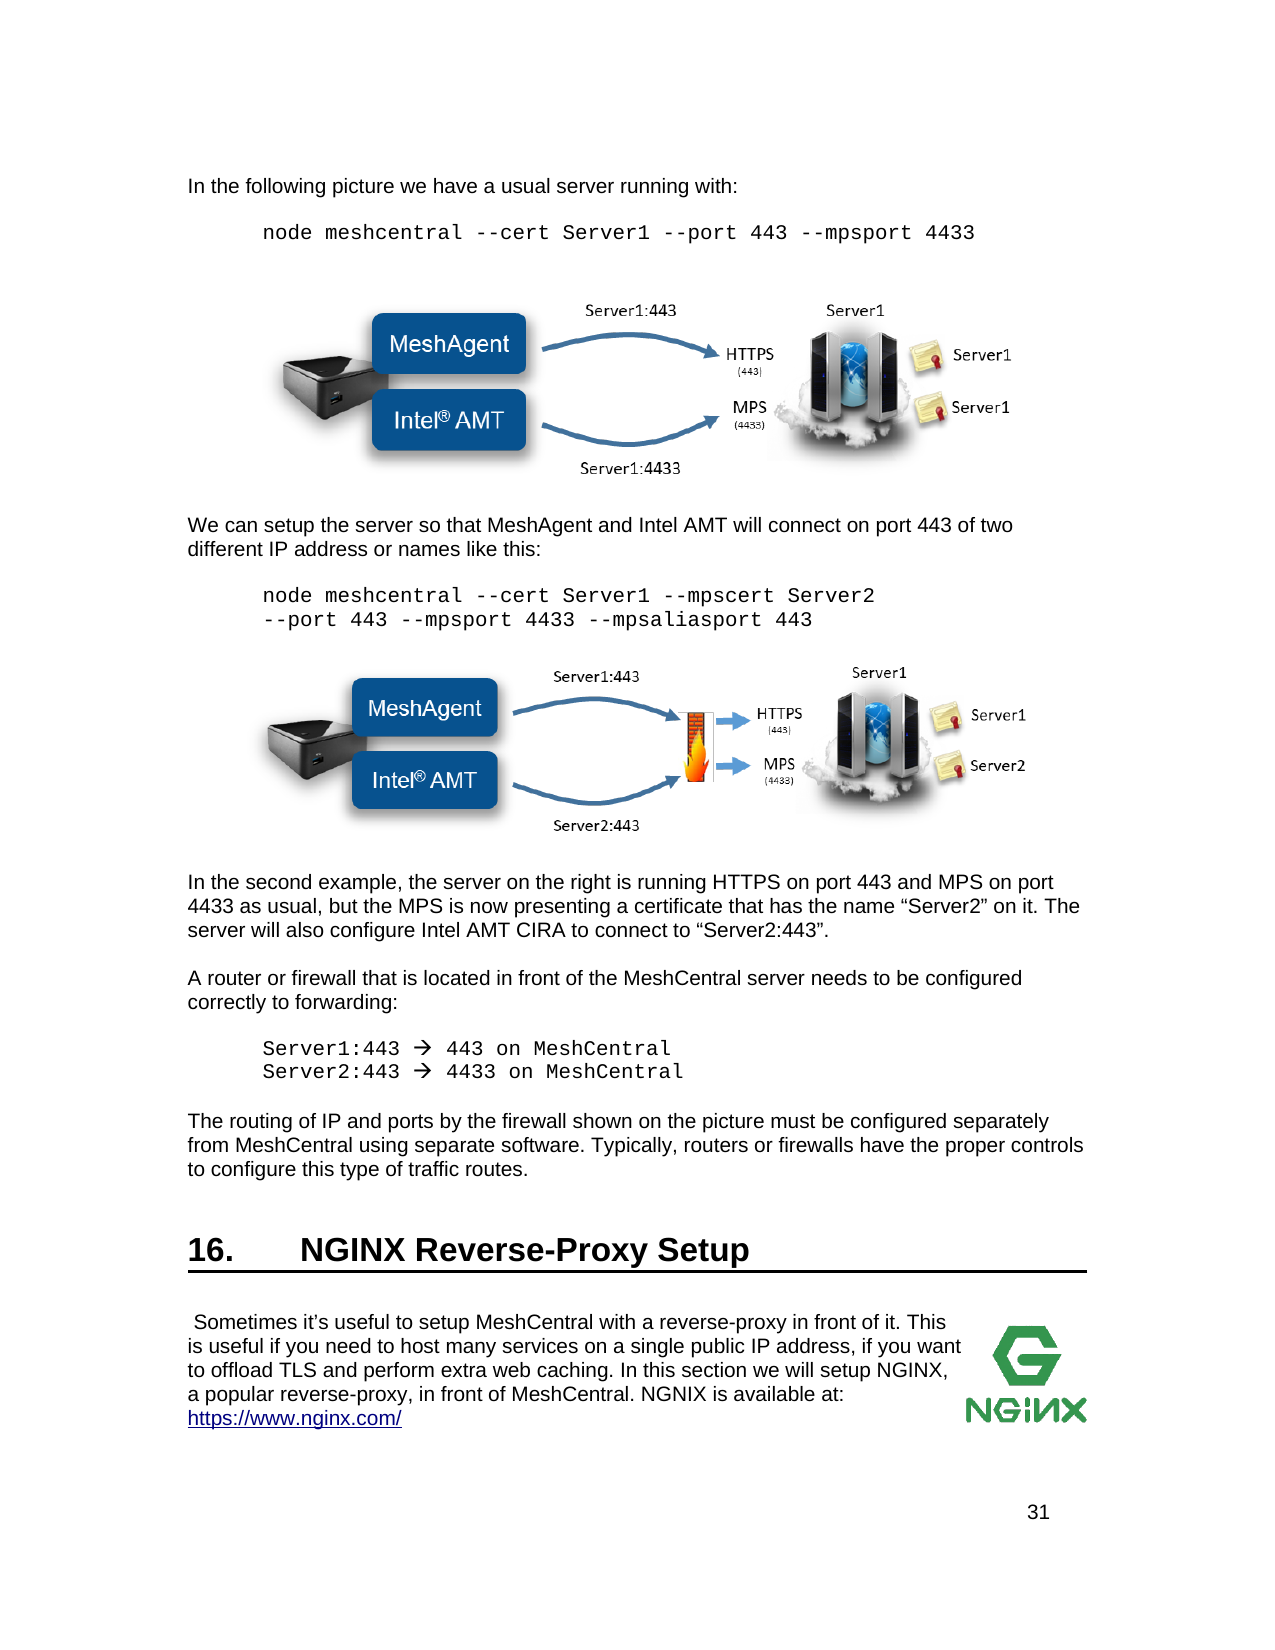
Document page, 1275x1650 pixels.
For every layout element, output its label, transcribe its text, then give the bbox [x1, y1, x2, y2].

text In the second example, the server on the right is running HTTPS on port 443 and MPS on port 4433 as usual, but the MPS is now presenting a certificate that has the name “Server2” on it. The server will also configure Intel AMT CIRA to connect to “Server2:443”. [187, 870, 1087, 942]
text The routing of IP and ports by the firewall shown on the picture must be configured separately from MeshCentral using separate software. Typically, routers or firewalls have the proper controls to configure this type of traffic routes. [187, 1109, 1087, 1181]
text A router or firewall that is located in front of the MeshCentral server needs to be configured correctly to forwarding: [187, 966, 1087, 1014]
text node meshcentral --cert Server1 --mpscert Server2 [187, 585, 1087, 609]
text Server1:443  443 on MeshCentral [187, 1038, 1087, 1061]
text Server2:443  4433 on MeshCentral [187, 1061, 1087, 1085]
text We can setup the server so that MeshAgent and Intel AMT will connect on port 443 of two different IP address or names like this: [187, 513, 1087, 561]
subtitle NGINX Reverse-Proxy Setup [187, 1230, 1087, 1273]
text Sometimes it’s useful to setup MeshCentral with a reverse-proxy in front of it. This is useful if you need to host many services on a single public IP address, if you want to offload TLS and perform extra web caching. In this section we will setup NGINX, a popular reverse-proxy, in front of MeshCentral. NGNIX is available at: https://www.nginx.com/ [187, 1310, 1087, 1429]
text node meshcentral --cert Server1 --port 443 --mpsport 4433 [187, 222, 1087, 246]
text In the following picture we have a usual server running with: [187, 174, 1087, 198]
text --port 443 --mpsport 4433 --mpsaliasport 443 [187, 609, 1087, 632]
